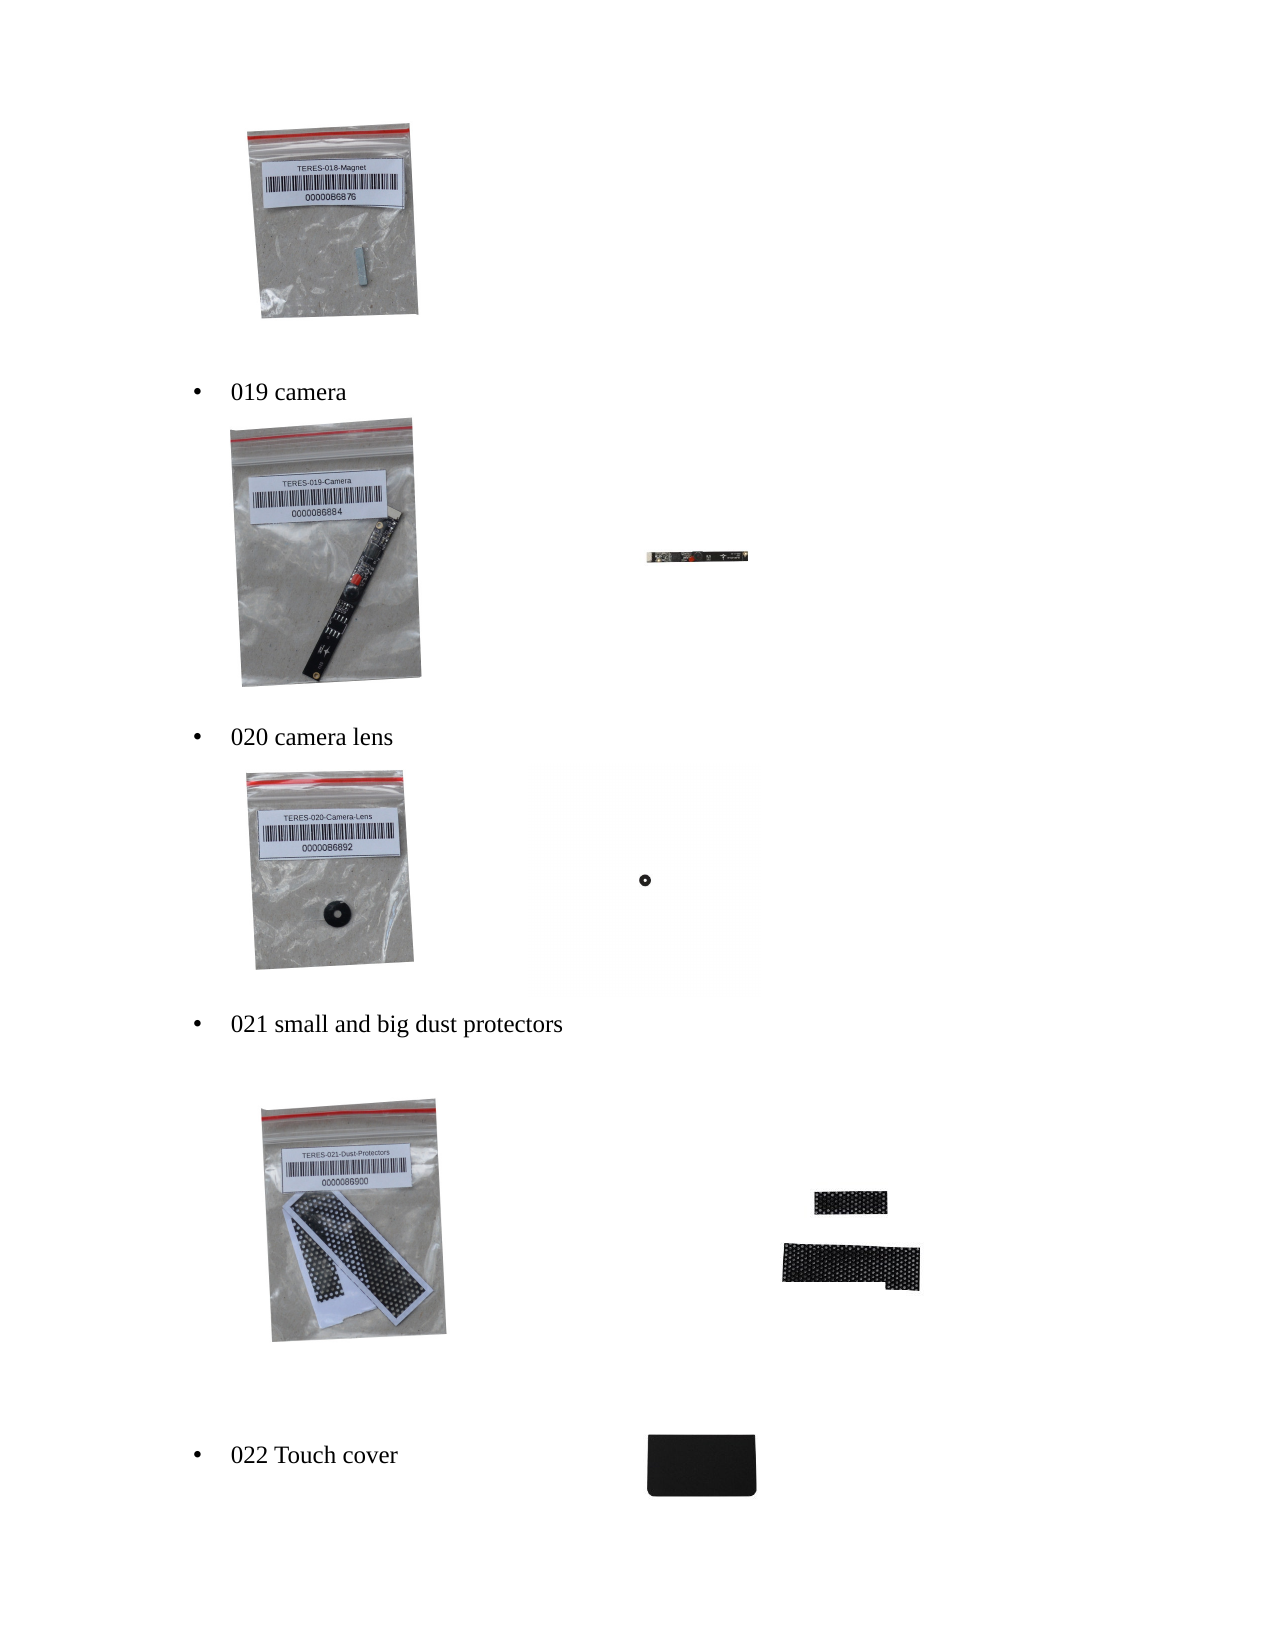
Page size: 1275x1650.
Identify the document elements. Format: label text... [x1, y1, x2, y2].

picture [229, 769, 430, 970]
list 019 camera [193, 377, 1157, 406]
picture [556, 415, 838, 698]
list 022 Touch cover [193, 1441, 517, 1469]
picture [232, 121, 433, 321]
list [886, 1441, 1157, 1469]
picture [225, 414, 426, 690]
picture [517, 1039, 1053, 1650]
picture [253, 1097, 454, 1343]
list 020 camera lens [193, 722, 1157, 751]
list 021 small and big dust protectors [193, 1009, 1157, 1038]
picture [528, 763, 762, 997]
